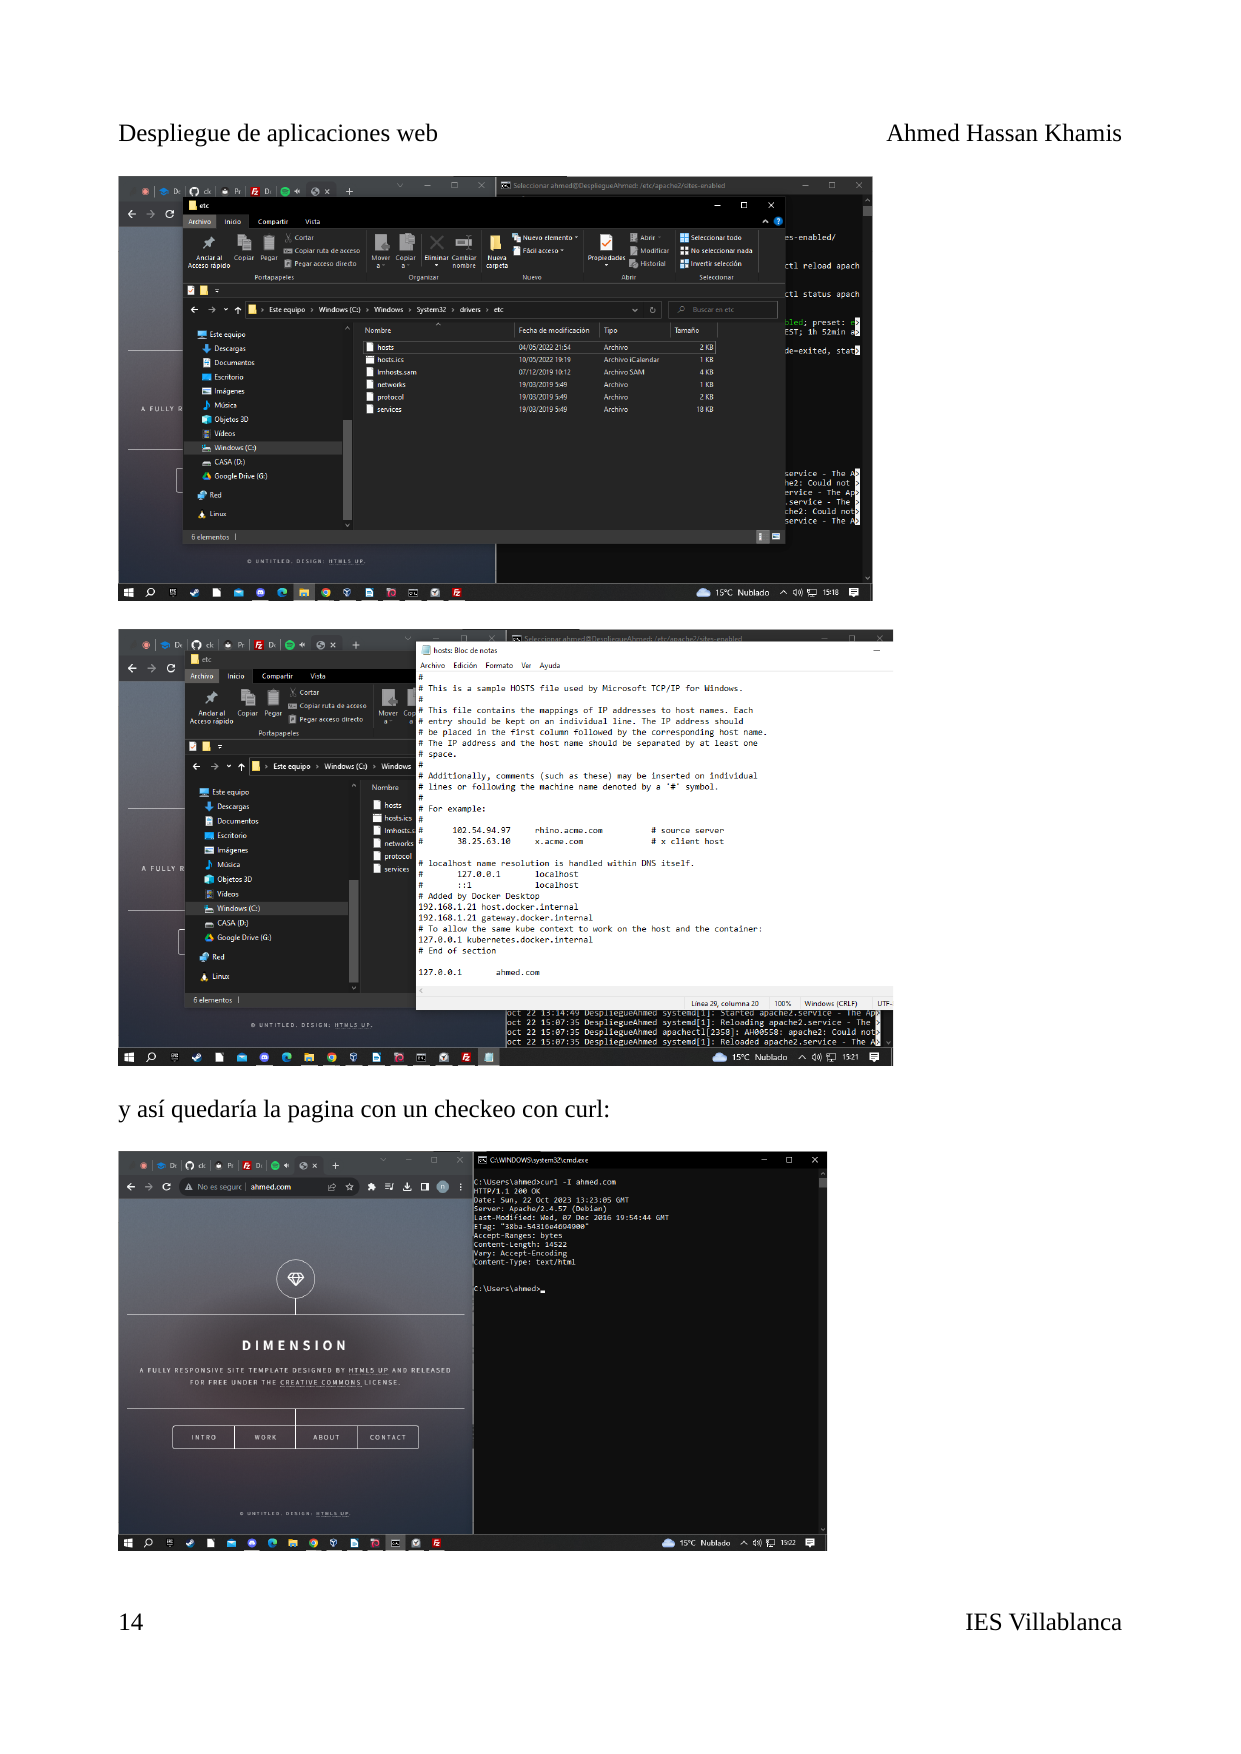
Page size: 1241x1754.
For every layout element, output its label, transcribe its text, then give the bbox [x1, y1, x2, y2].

picture [118, 1151, 828, 1551]
text y así quedaría la pagina con un checkeo con curl: [118, 1094, 1122, 1123]
picture [118, 176, 873, 601]
picture [118, 629, 894, 1066]
